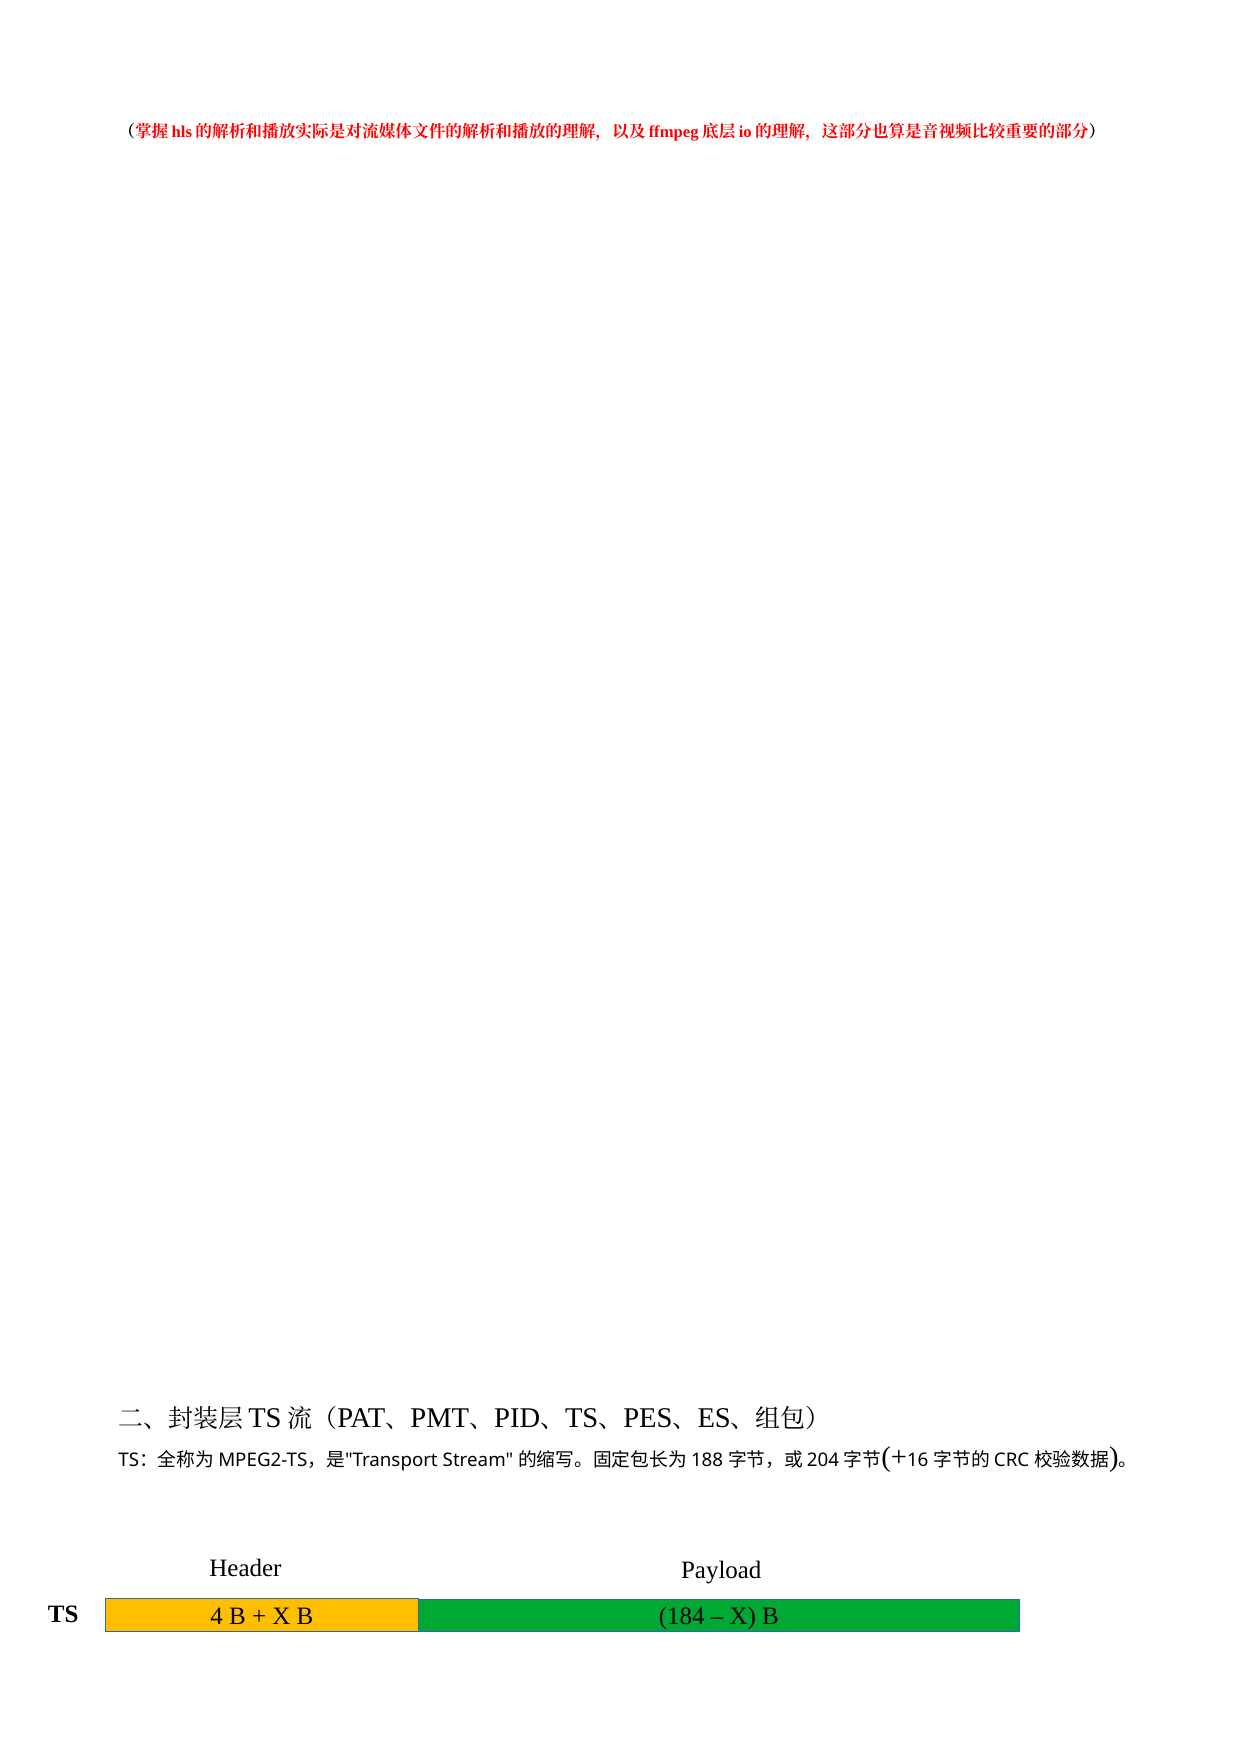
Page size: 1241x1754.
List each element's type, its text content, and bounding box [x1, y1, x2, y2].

text TS：全称为 MPEG2-TS，是"Transport Stream" 的缩写。固定包长为 188 字节，或204 字节(+16 字节的 CRC 校验数据)。 [118, 1440, 1122, 1473]
text （掌握hls的解析和播放实际是对流媒体文件的解析和播放的理解，以及ffmpeg底层io的理解，这部分也算是音视频比较重要的部分） [118, 118, 1122, 142]
text 二、封装层TS流（PAT、PMT、PID、TS、PES、ES、组包） [118, 1398, 1122, 1434]
